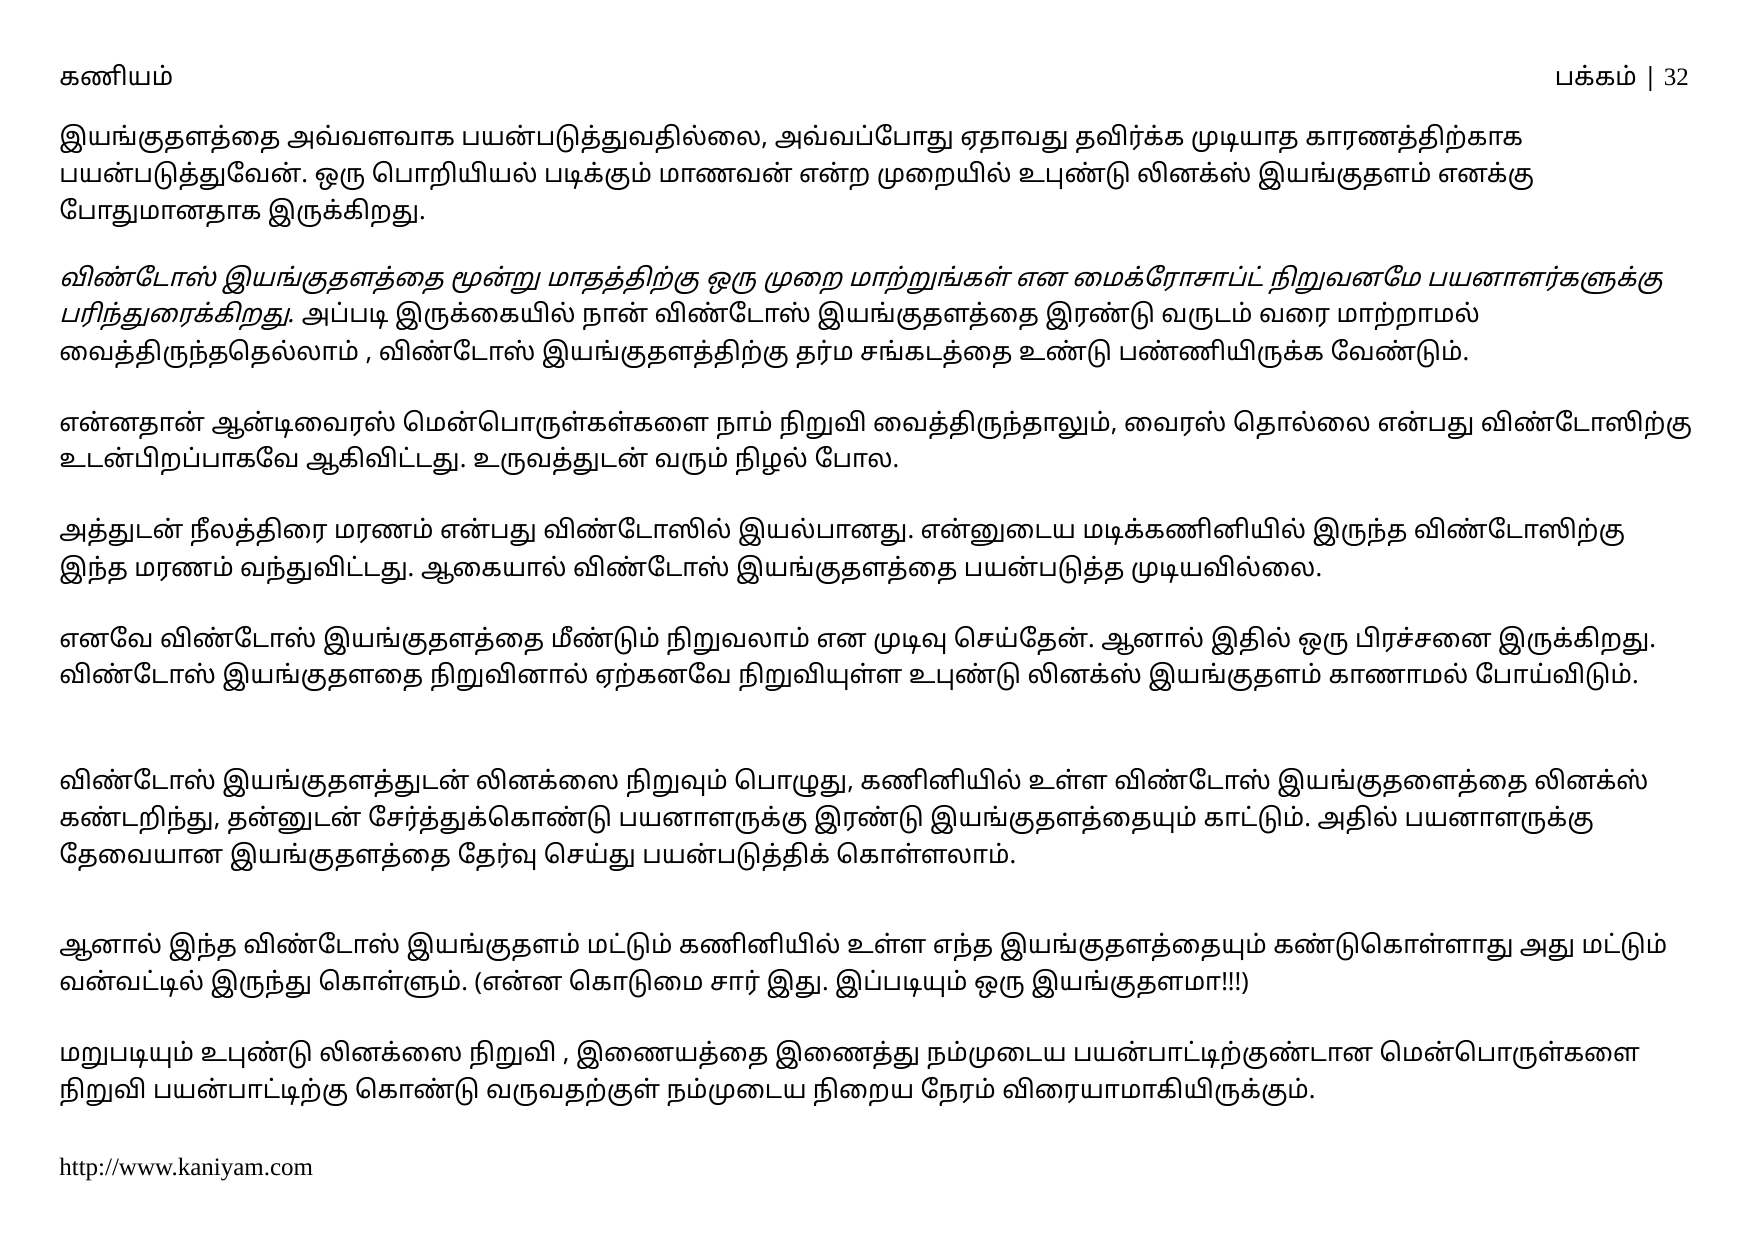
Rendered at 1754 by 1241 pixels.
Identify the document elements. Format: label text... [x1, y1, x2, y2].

text இயங்குதளத்தை அவ்வளவாக பயன்படுத்துவதில்லை, அவ்வப்போது ஏதாவது தவிர்க்க முடியாத காரணத்திற்காக பயன்படுத்துவேன். ஒரு பொறியியல் படிக்கும் மாணவன் என்ற முறையில் உபுண்டு லினக்ஸ் இயங்குதளம் எனக்கு போதுமானதாக இருக்கிறது. விண்டோஸ் இயங்குதளத்தை மூன்று மாதத்திற்கு ஒரு முறை மாற்றுங்கள் என மைக்ரோசாப்ட் நிறுவனமே பயனாளர்களுக்கு பரிந்துரைக்கிறது. அப்படி இருக்கையில் நான் விண்டோஸ் இயங்குதளத்தை இரண்டு வருடம் வரை மாற்றாமல் வைத்திருந்ததெல்லாம் , விண்டோஸ் இயங்குதளத்திற்கு தர்ம சங்கடத்தை உண்டு பண்ணியிருக்க வேண்டும். என்னதான் ஆன்டிவைரஸ் மென்பொருள்கள்களை நாம் நிறுவி வைத்திருந்தாலும், வைரஸ் தொல்லை என்பது விண்டோஸிற்கு உடன்பிறப்பாகவே ஆகிவிட்டது. உருவத்துடன் வரும் நிழல் போல. அத்துடன் நீலத்திரை மரணம் என்பது விண்டோஸில் இயல்பானது. என்னுடைய மடிக்கணினியில் இருந்த விண்டோஸிற்கு இந்த மரணம் வந்துவிட்டது. ஆகையால் விண்டோஸ் இயங்குதளத்தை பயன்படுத்த முடியவில்லை. எனவே விண்டோஸ் இயங்குதளத்தை மீண்டும் நிறுவலாம் என முடிவு செய்தேன். ஆனால் இதில் ஒரு பிரச்சனை இருக்கிறது. விண்டோஸ் இயங்குதளதை நிறுவினால் ஏற்கனவே நிறுவியுள்ள உபுண்டு லினக்ஸ் இயங்குதளம் காணாமல் போய்விடும். விண்டோஸ் இயங்குதளத்துடன் லினக்ஸை நிறுவும் பொழுது, கணினியில் உள்ள விண்டோஸ் இயங்குதளைத்தை லினக்ஸ் கண்டறிந்து, தன்னுடன் சேர்த்துக்கொண்டு பயனாளருக்கு இரண்டு இயங்குதளத்தையும் காட்டும். அதில் பயனாளருக்கு தேவையான இயங்குதளத்தை தேர்வு செய்து பயன்படுத்திக் கொள்ளலாம். [59, 118, 1695, 902]
text ஆனால் இந்த விண்டோஸ் இயங்குதளம் மட்டும் கணினியில் உள்ள எந்த இயங்குதளத்தையும் கண்டுகொள்ளாது அது மட்டும் வன்வட்டில் இருந்து கொள்ளும். (என்ன கொடுமை சார் இது. இப்படியும் ஒரு இயங்குதளமா!!!) மறுபடியும் உபுண்டு லினக்ஸை நிறுவி , இணையத்தை இணைத்து நம்முடைய பயன்பாட்டிற்குண்டான மென்பொருள்களை நிறுவி பயன்பாட்டிற்கு கொண்டு வருவதற்குள் நம்முடைய நிறைய நேரம் விரையாமாகியிருக்கும். [59, 931, 1695, 1109]
